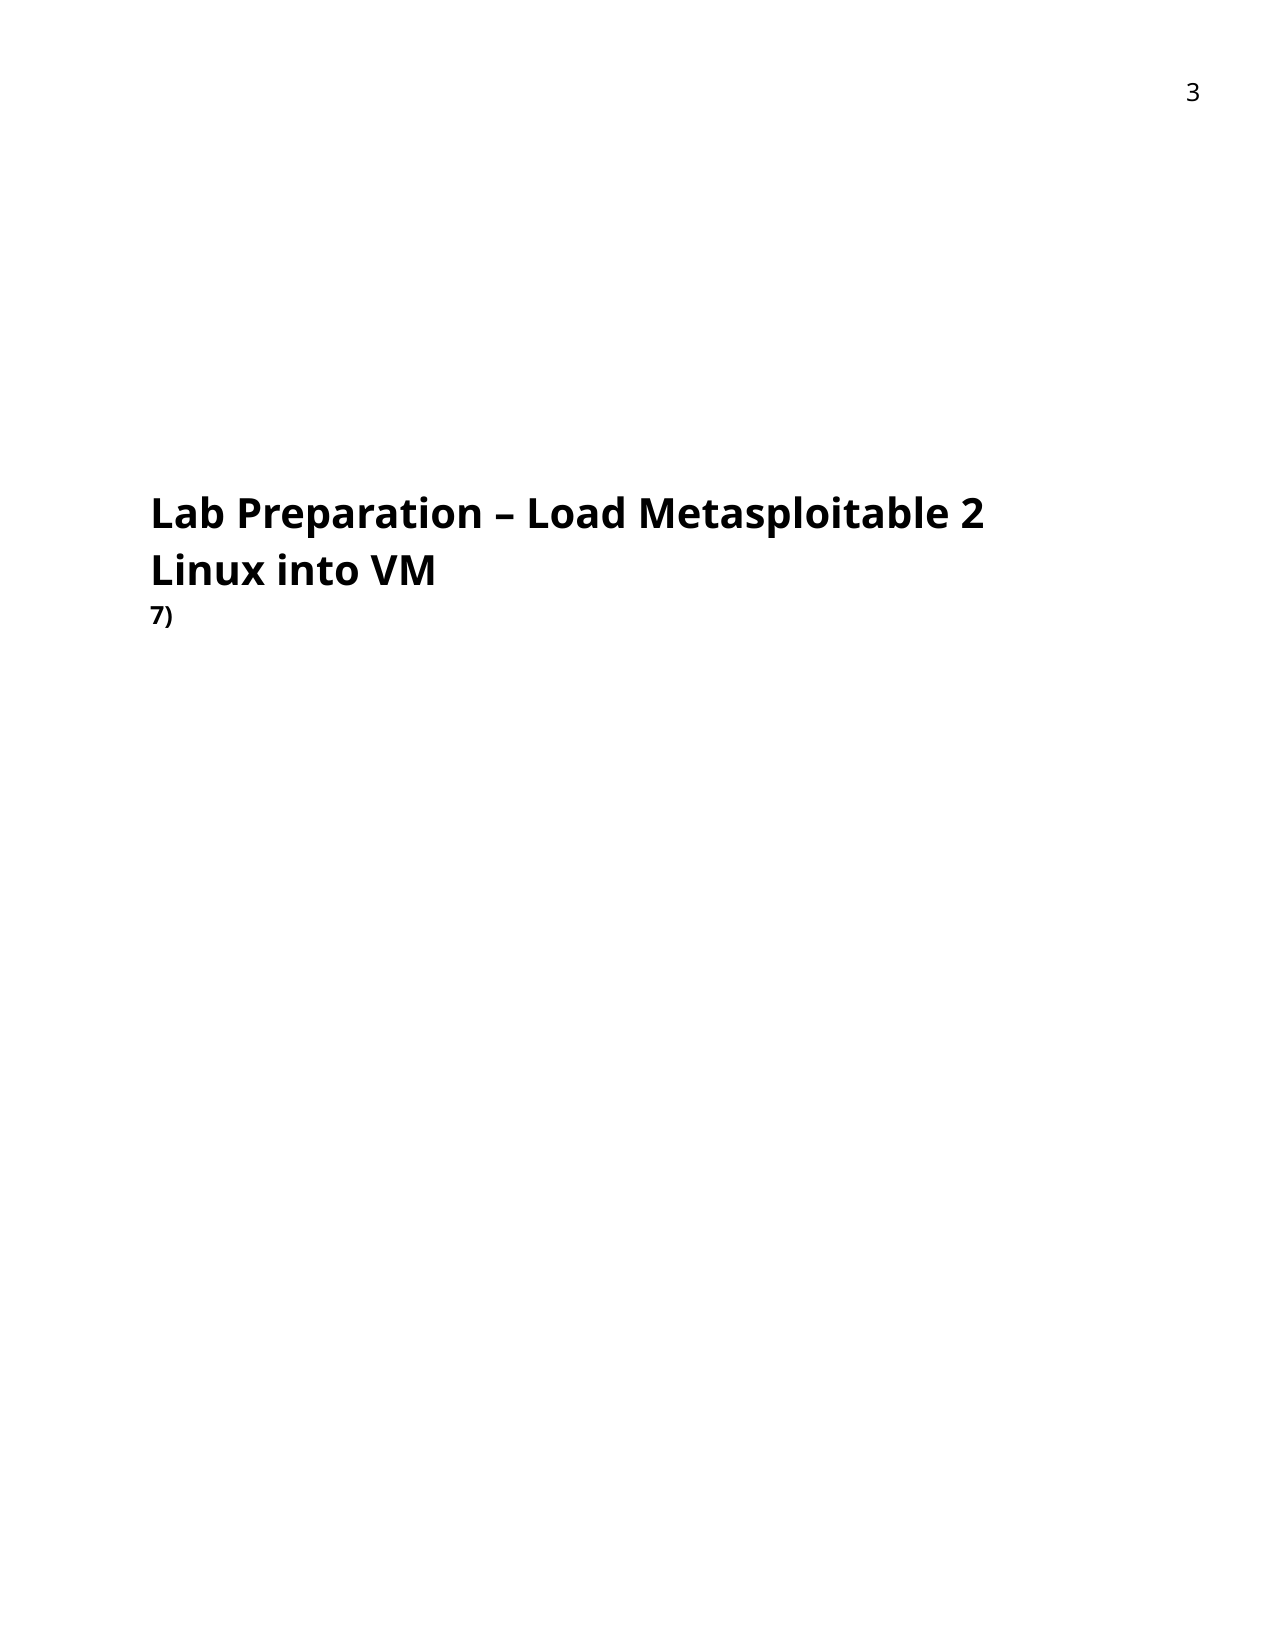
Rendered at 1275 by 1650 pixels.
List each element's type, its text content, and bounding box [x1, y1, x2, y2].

text 7) [150, 597, 1200, 631]
text Lab Preparation – Load Metasploitable 2 [150, 484, 1200, 541]
text Linux into VM [150, 541, 1200, 597]
